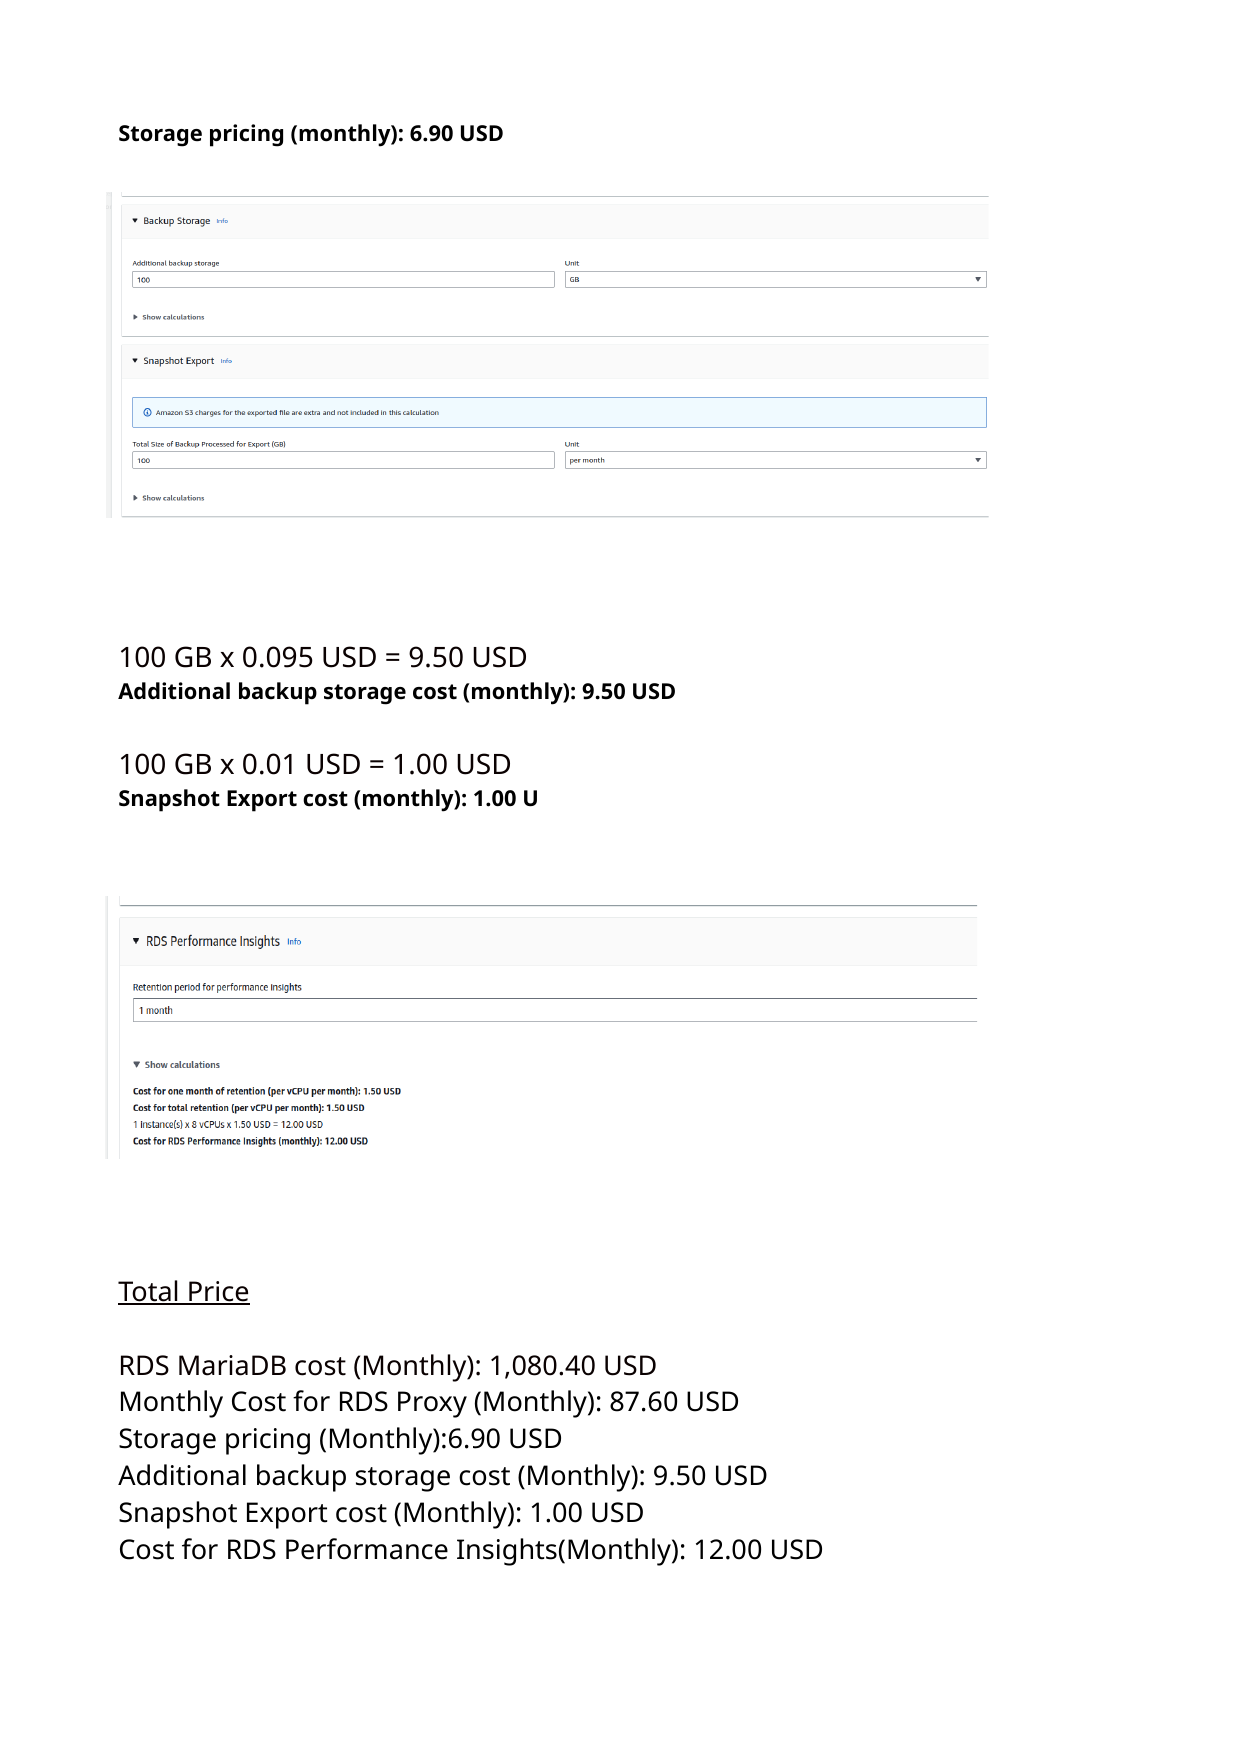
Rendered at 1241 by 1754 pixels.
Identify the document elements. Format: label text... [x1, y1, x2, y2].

text Additional backup storage cost (Monthly): 9.50 USD [118, 1457, 1122, 1493]
picture [106, 192, 989, 518]
text RDS MariaDB cost (Monthly): 1,080.40 USD [118, 1346, 1122, 1383]
text Storage pricing (Monthly):6.90 USD [118, 1420, 1122, 1457]
text Additional backup storage cost (monthly): 9.50 USD [118, 676, 1122, 706]
text Snapshot Export cost (Monthly): 1.00 USD [118, 1493, 1122, 1530]
text Monthly Cost for RDS Proxy (Monthly): 87.60 USD [118, 1383, 1122, 1420]
text Cost for RDS Performance Insights(Monthly): 12.00 USD [118, 1530, 1122, 1567]
text Total Price [118, 927, 1122, 1309]
text 100 GB x 0.095 USD = 9.50 USD [118, 638, 1122, 676]
text Storage pricing (monthly): 6.90 USD [118, 118, 1122, 599]
picture [105, 896, 978, 1159]
text 100 GB x 0.01 USD = 1.00 USD [118, 744, 1122, 782]
text Snapshot Export cost (monthly): 1.00 U [118, 782, 1122, 812]
